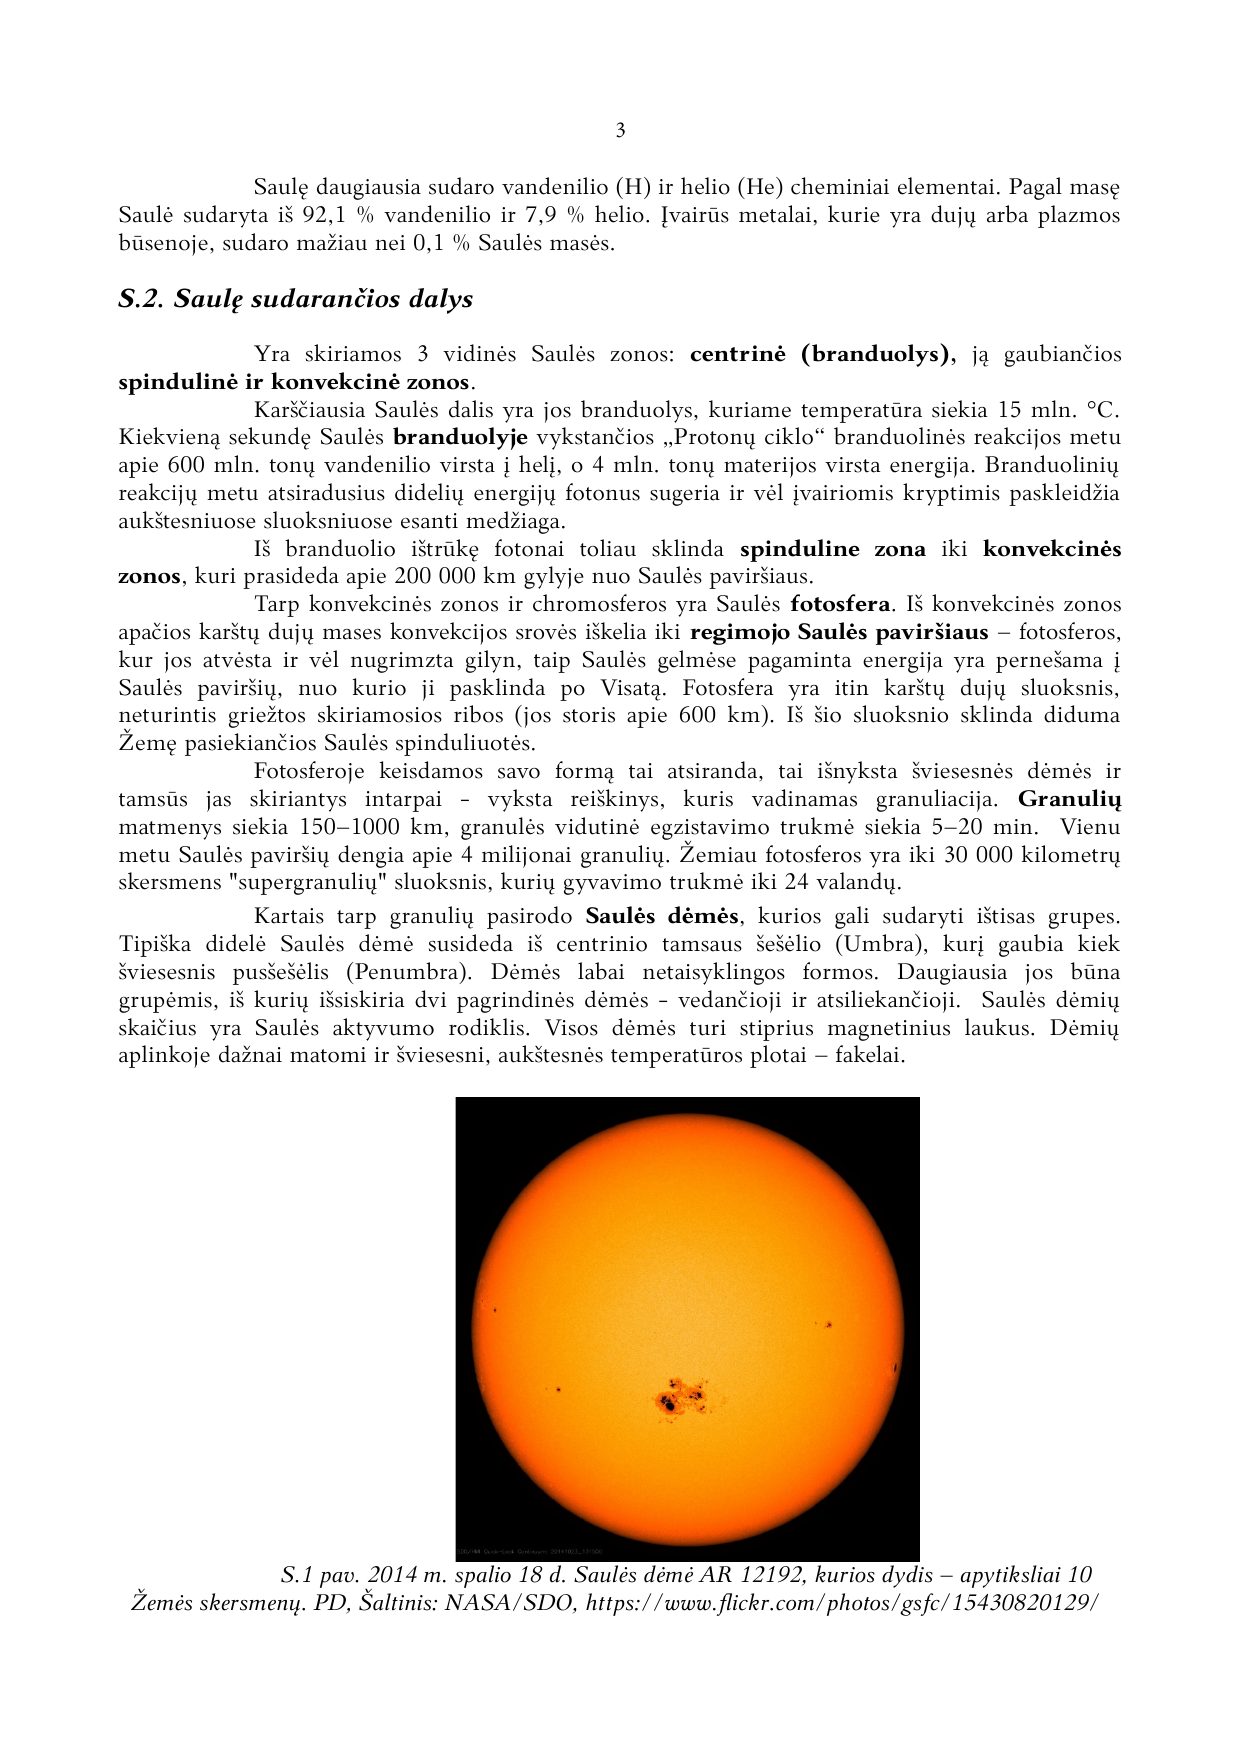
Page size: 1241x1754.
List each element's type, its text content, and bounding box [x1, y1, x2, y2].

text Karščiausia Saulės dalis yra jos branduolys, kuriame temperatūra siekia 15 mln. °C. Kiekvieną sekundę Saulės branduolyje vykstančios „Protonų ciklo“ branduolinės reakcijos metu apie 600 mln. tonų vandenilio virsta į helį, o 4 mln. tonų materijos virsta energija. Branduolinių reakcijų metu atsiradusius didelių energijų fotonus sugeria ir vėl įvairiomis kryptimis paskleidžia aukštesniuose sluoksniuose esanti medžiaga. [118, 396, 1122, 535]
picture [455, 1097, 920, 1562]
text Iš branduolio ištrūkę fotonai toliau sklinda spinduline zona iki konvekcinės zonos, kuri prasideda apie 200 000 km gylyje nuo Saulės paviršiaus. [118, 535, 1122, 590]
text S.1 pav. 2014 m. spalio 18 d. Saulės dėmė AR 12192, kurios dydis – apytiksliai 10 Žemės skersmenų. PD, Šaltinis: NASA/SDO, https://www.flickr.com/photos/gsfc/15430820129/ [118, 1562, 1122, 1617]
text Kartais tarp granulių pasirodo Saulės dėmės, kurios gali sudaryti ištisas grupes. Tipiška didelė Saulės dėmė susideda iš centrinio tamsaus šešėlio (Umbra), kurį gaubia kiek šviesesnis pusšešėlis (Penumbra). Dėmės labai netaisyklingos formos. Daugiausia jos būna grupėmis, iš kurių išsiskiria dvi pagrindinės dėmės - vedančioji ir atsiliekančioji. Saulės dėmių skaičius yra Saulės aktyvumo rodiklis. Visos dėmės turi stiprius magnetinius laukus. Dėmių aplinkoje dažnai matomi ir šviesesni, aukštesnės temperatūros plotai – fakelai. [118, 896, 1122, 1069]
text Saulę daugiausia sudaro vandenilio (H) ir helio (He) cheminiai elementai. Pagal masę Saulė sudaryta iš 92,1 % vandenilio ir 7,9 % helio. Įvairūs metalai, kurie yra dujų arba plazmos būsenoje, sudaro mažiau nei 0,1 % Saulės masės. [118, 173, 1122, 257]
text S.2. Saulę sudarančios dalys [118, 282, 1122, 314]
text Yra skiriamos 3 vidinės Saulės zonos: centrinė (branduolys), ją gaubiančios spindulinė ir konvekcinė zonos. [118, 340, 1122, 396]
text Tarp konvekcinės zonos ir chromosferos yra Saulės fotosfera. Iš konvekcinės zonos apačios karštų dujų mases konvekcijos srovės iškelia iki regimojo Saulės paviršiaus – fotosferos, kur jos atvėsta ir vėl nugrimzta gilyn, taip Saulės gelmėse pagaminta energija yra pernešama į Saulės paviršių, nuo kurio ji pasklinda po Visatą. Fotosfera yra itin karštų dujų sluoksnis, neturintis griežtos skiriamosios ribos (jos storis apie 600 km). Iš šio sluoksnio sklinda diduma Žemę pasiekiančios Saulės spinduliuotės. [118, 590, 1122, 757]
text Fotosferoje keisdamos savo formą tai atsiranda, tai išnyksta šviesesnės dėmės ir tamsūs jas skiriantys intarpai - vyksta reiškinys, kuris vadinamas granuliacija. Granulių matmenys siekia 150–1000 km, granulės vidutinė egzistavimo trukmė siekia 5–20 min. Vienu metu Saulės paviršių dengia apie 4 milijonai granulių. Žemiau fotosferos yra iki 30 000 kilometrų skersmens "supergranulių" sluoksnis, kurių gyvavimo trukmė iki 24 valandų. [118, 757, 1122, 896]
